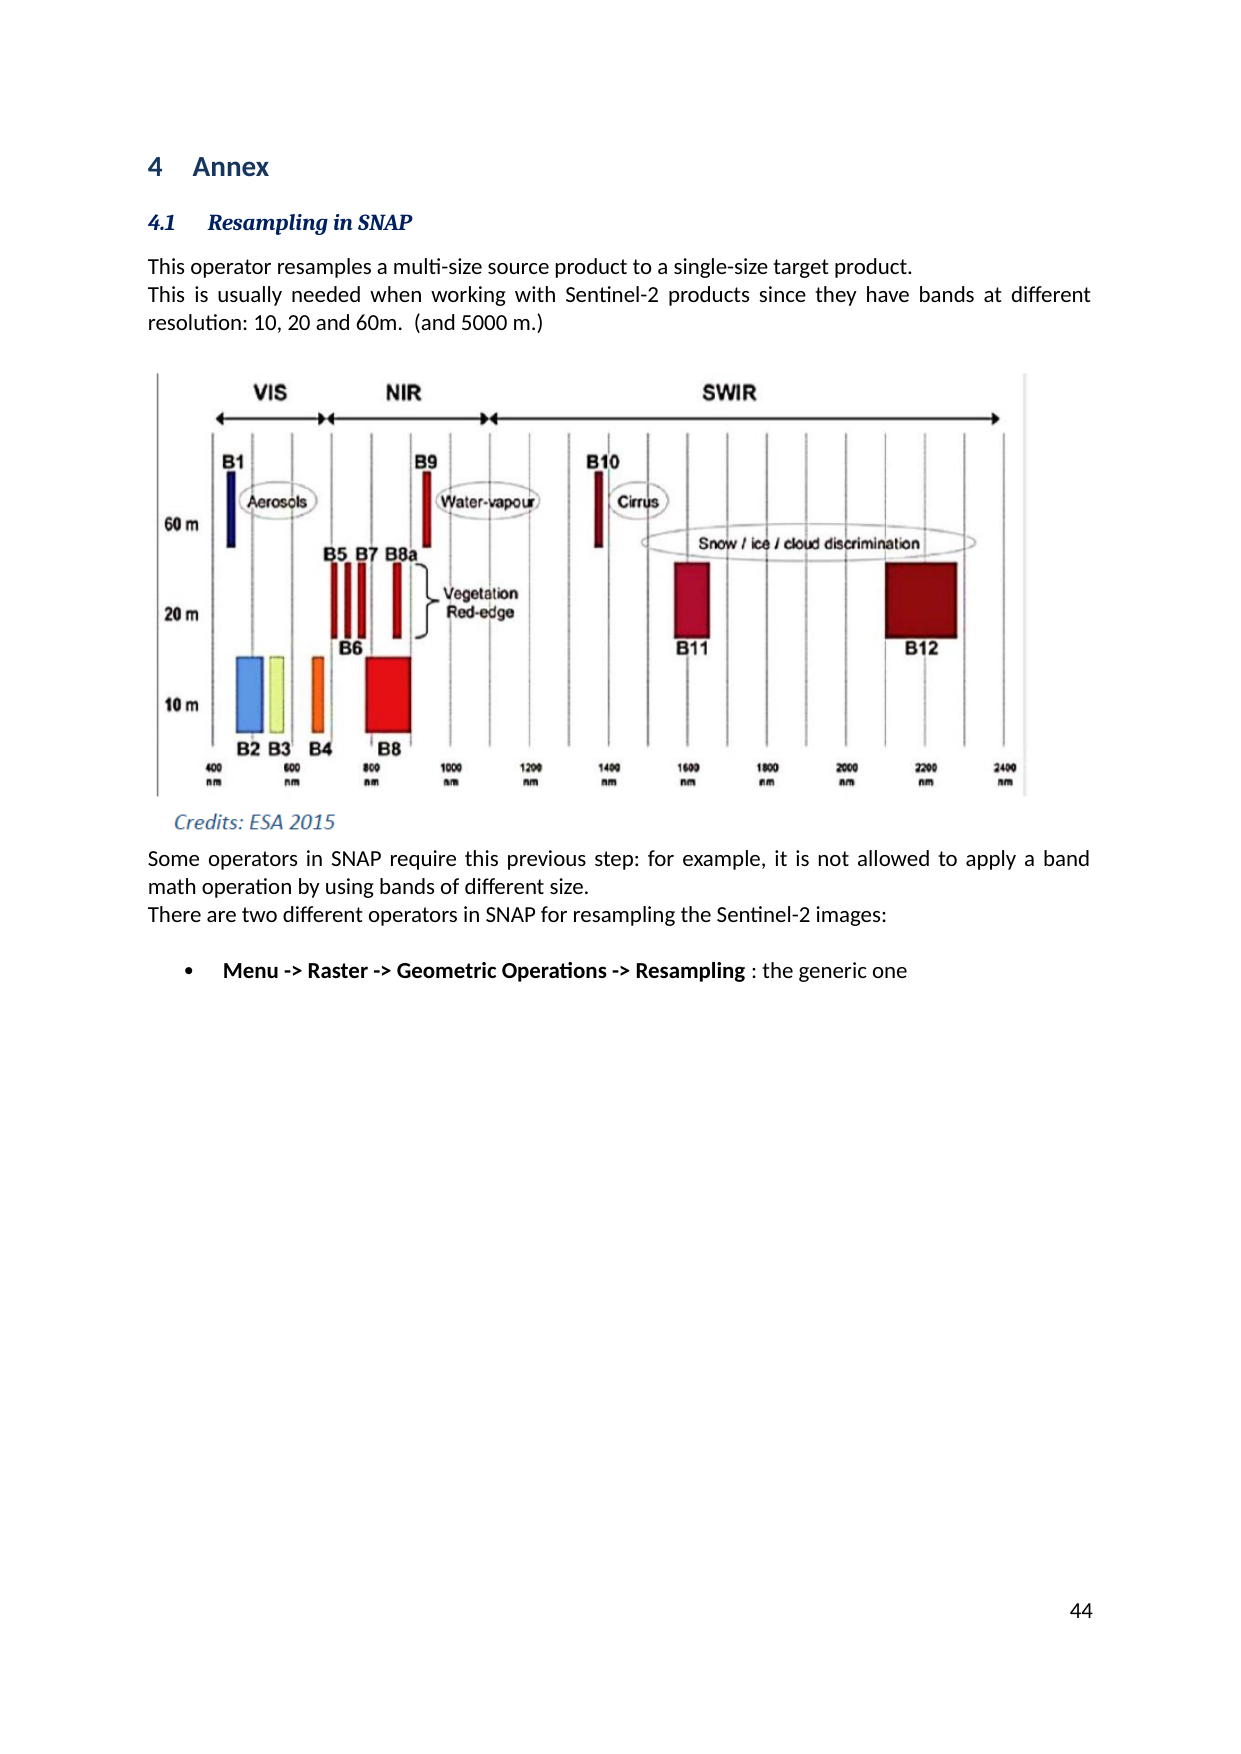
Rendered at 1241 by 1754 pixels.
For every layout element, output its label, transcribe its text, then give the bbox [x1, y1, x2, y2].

subtitle Resampling in SNAP [148, 209, 1093, 236]
picture [147, 362, 1030, 843]
list Menu -> Raster -> Geometric Operations -> Resampling : the generic one [185, 956, 1093, 984]
text Some operators in SNAP require this previous step: for example, it is not allowed to apply a band math operation by using bands of different size. [148, 844, 1093, 900]
subtitle Annex [148, 148, 1093, 183]
text This is usually needed when working with Sentinel-2 products since they have bands at different resolution: 10, 20 and 60m. (and 5000 m.) [148, 280, 1093, 336]
text There are two different operators in SNAP for resampling the Sentinel-2 images: [148, 900, 1093, 928]
text This operator resamples a multi-size source product to a single-size target product. [148, 252, 1093, 280]
